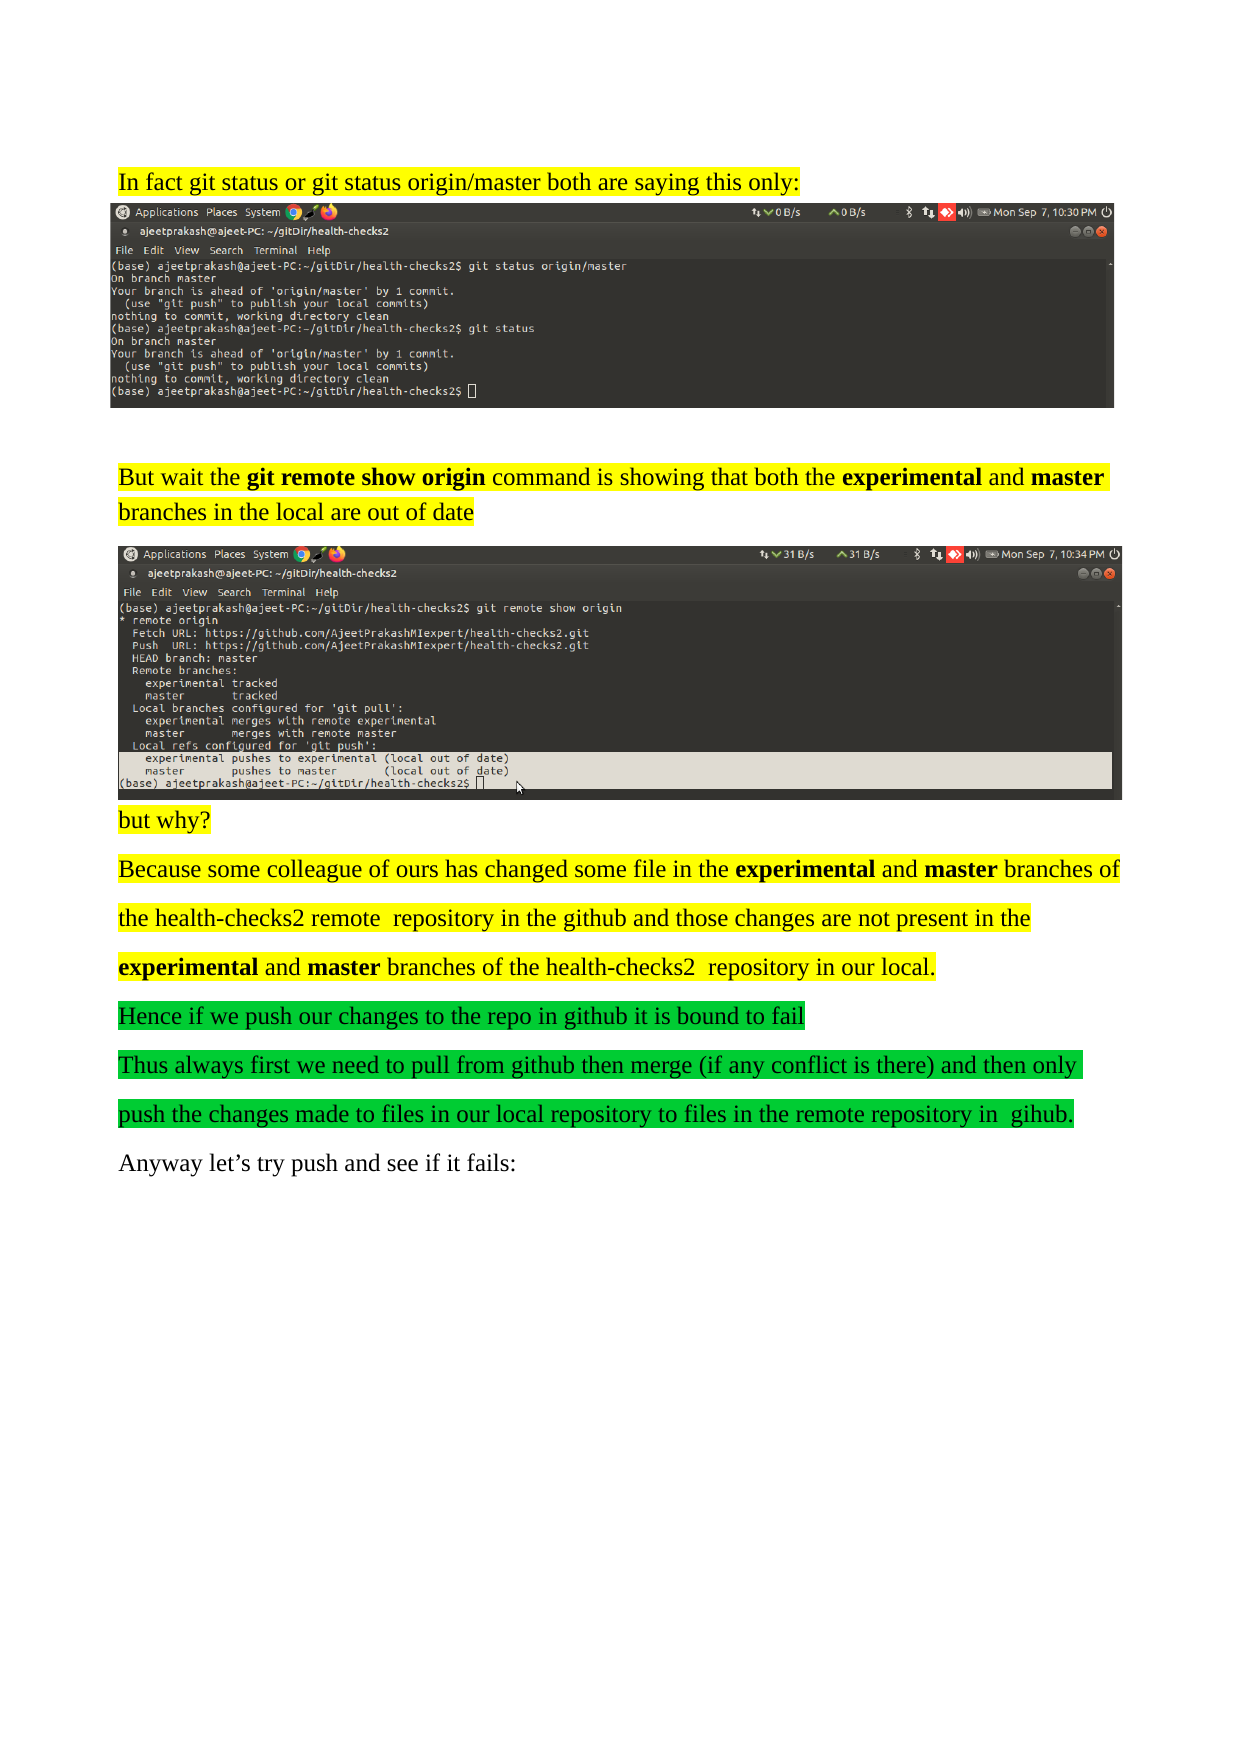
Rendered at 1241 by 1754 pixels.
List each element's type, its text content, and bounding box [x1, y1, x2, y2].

text the health-checks2 remote repository in the github and those changes are not present in the [118, 903, 1122, 932]
text but why? [118, 800, 1122, 834]
text experimental and master branches of the health-checks2 repository in our local. [118, 952, 1122, 981]
text Hence if we push our changes to the repo in github it is bound to fail [118, 1001, 1122, 1030]
picture [118, 546, 1123, 800]
text But wait the git remote show origin command is showing that both the experimental and master branches in the local are out of date [118, 462, 1122, 526]
text push the changes made to files in our local repository to files in the remote repository in gihub. [118, 1099, 1122, 1128]
text Because some colleague of ours has changed some file in the experimental and master branches of [118, 854, 1122, 883]
picture [110, 203, 1115, 408]
text Thus always first we need to pull from github then merge (if any conflict is there) and then only [118, 1050, 1122, 1079]
text In fact git status or git status origin/master both are saying this only: [118, 167, 1122, 196]
text Anyway let’s try push and see if it fails: [118, 1148, 1122, 1177]
